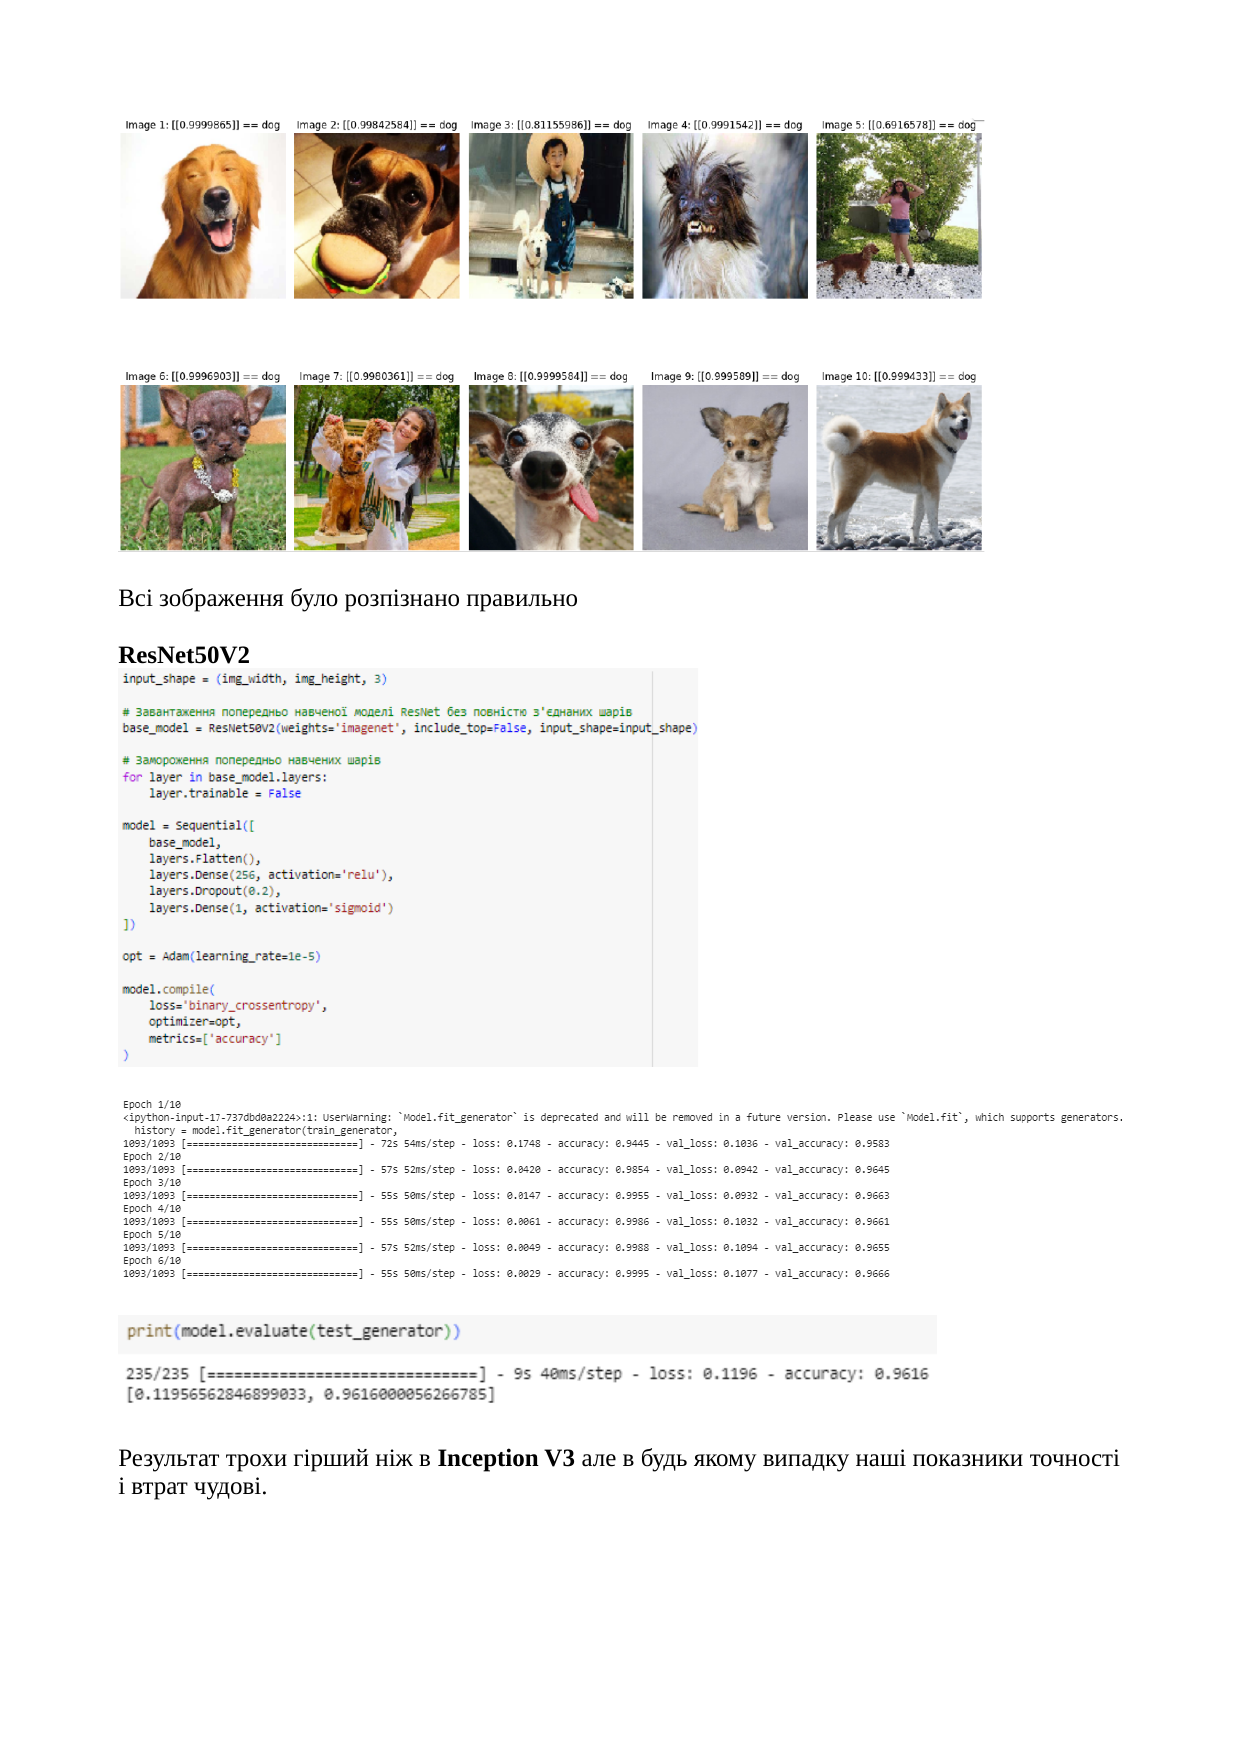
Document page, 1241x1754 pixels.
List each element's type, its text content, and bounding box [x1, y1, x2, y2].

picture [118, 1095, 1123, 1287]
text Результат трохи гірший ніж в Inception V3 але в будь якому випадку наші показники точності і втрат чудові. [118, 1443, 1122, 1500]
picture [118, 118, 985, 554]
text Всі зображення було розпізнано правильно [118, 583, 1122, 611]
picture [118, 1315, 937, 1414]
text ResNet50V2 [118, 640, 1122, 669]
picture [118, 668, 699, 1067]
